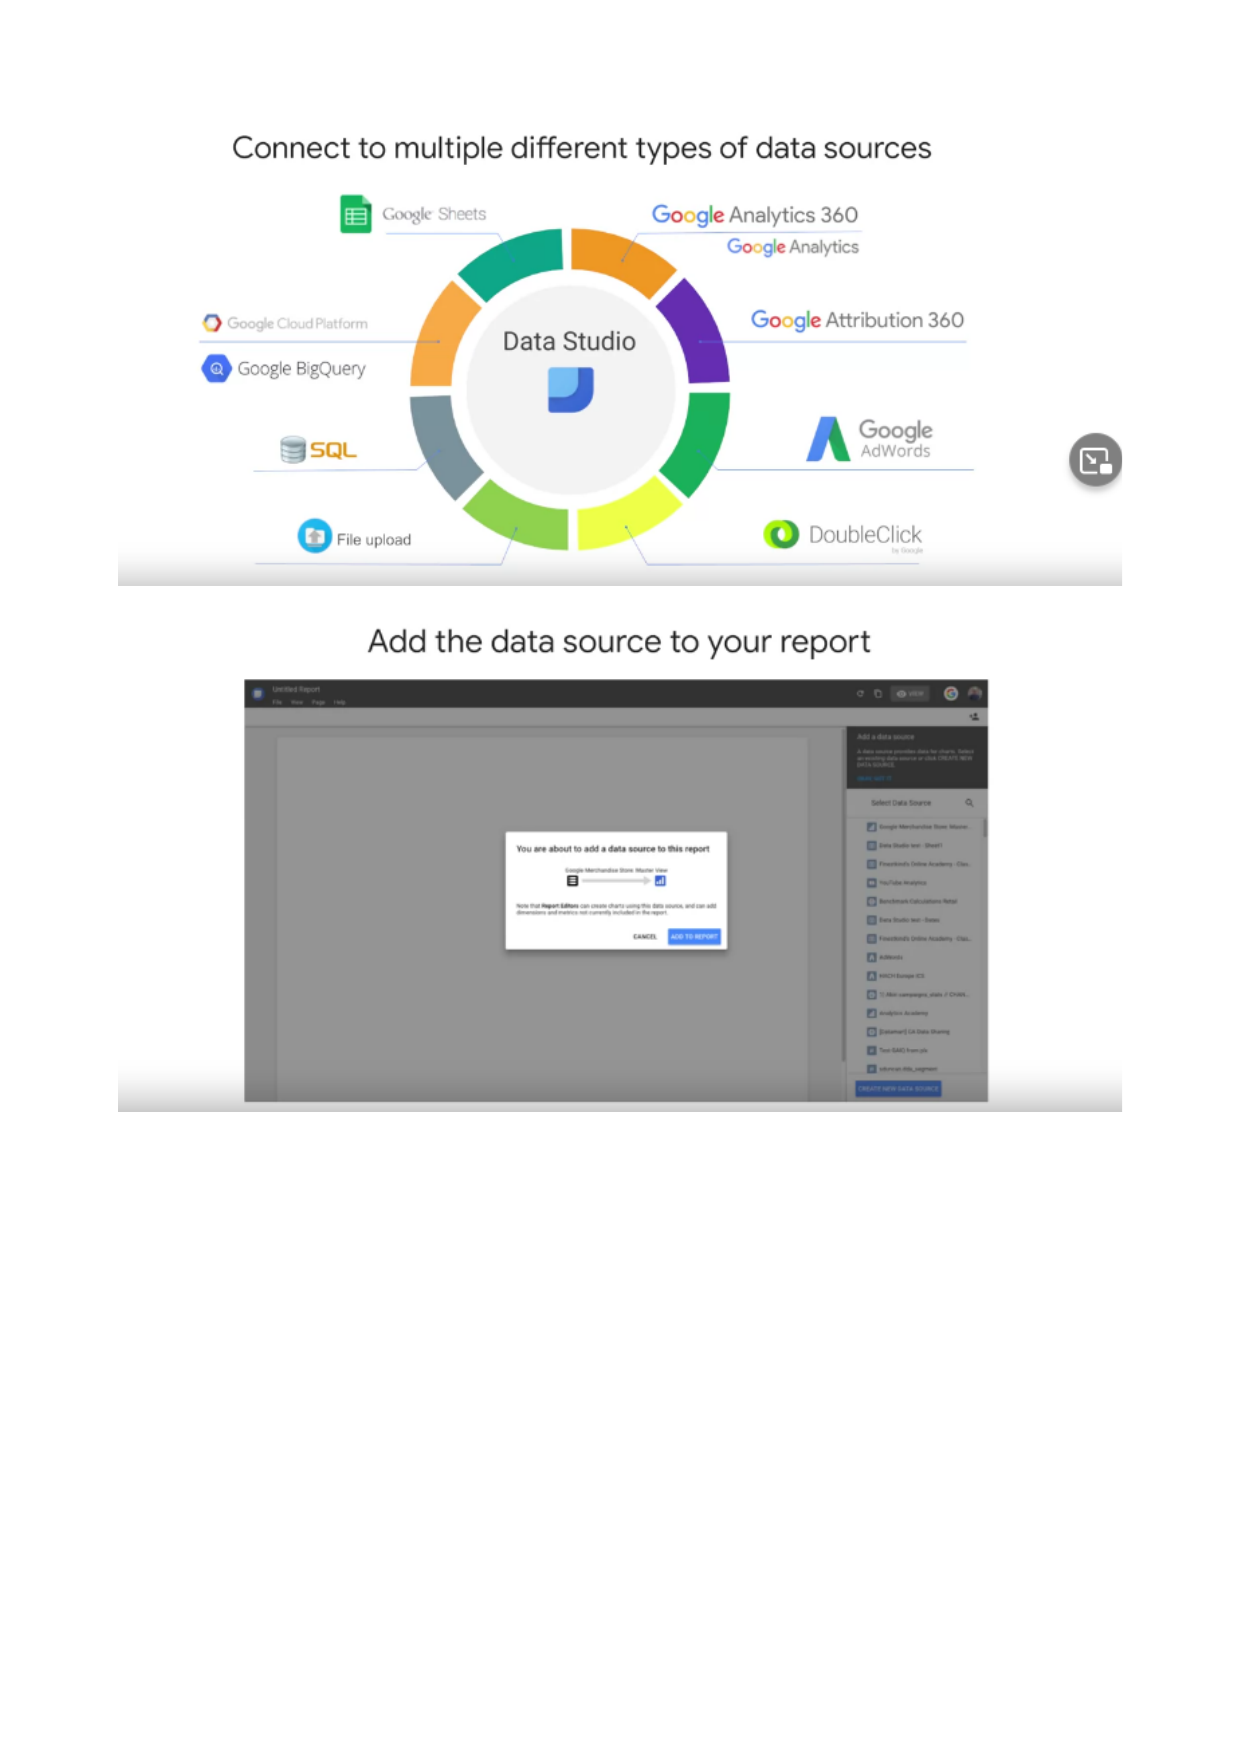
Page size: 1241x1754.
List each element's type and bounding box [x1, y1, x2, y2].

picture [118, 118, 1123, 586]
picture [118, 614, 1123, 1112]
